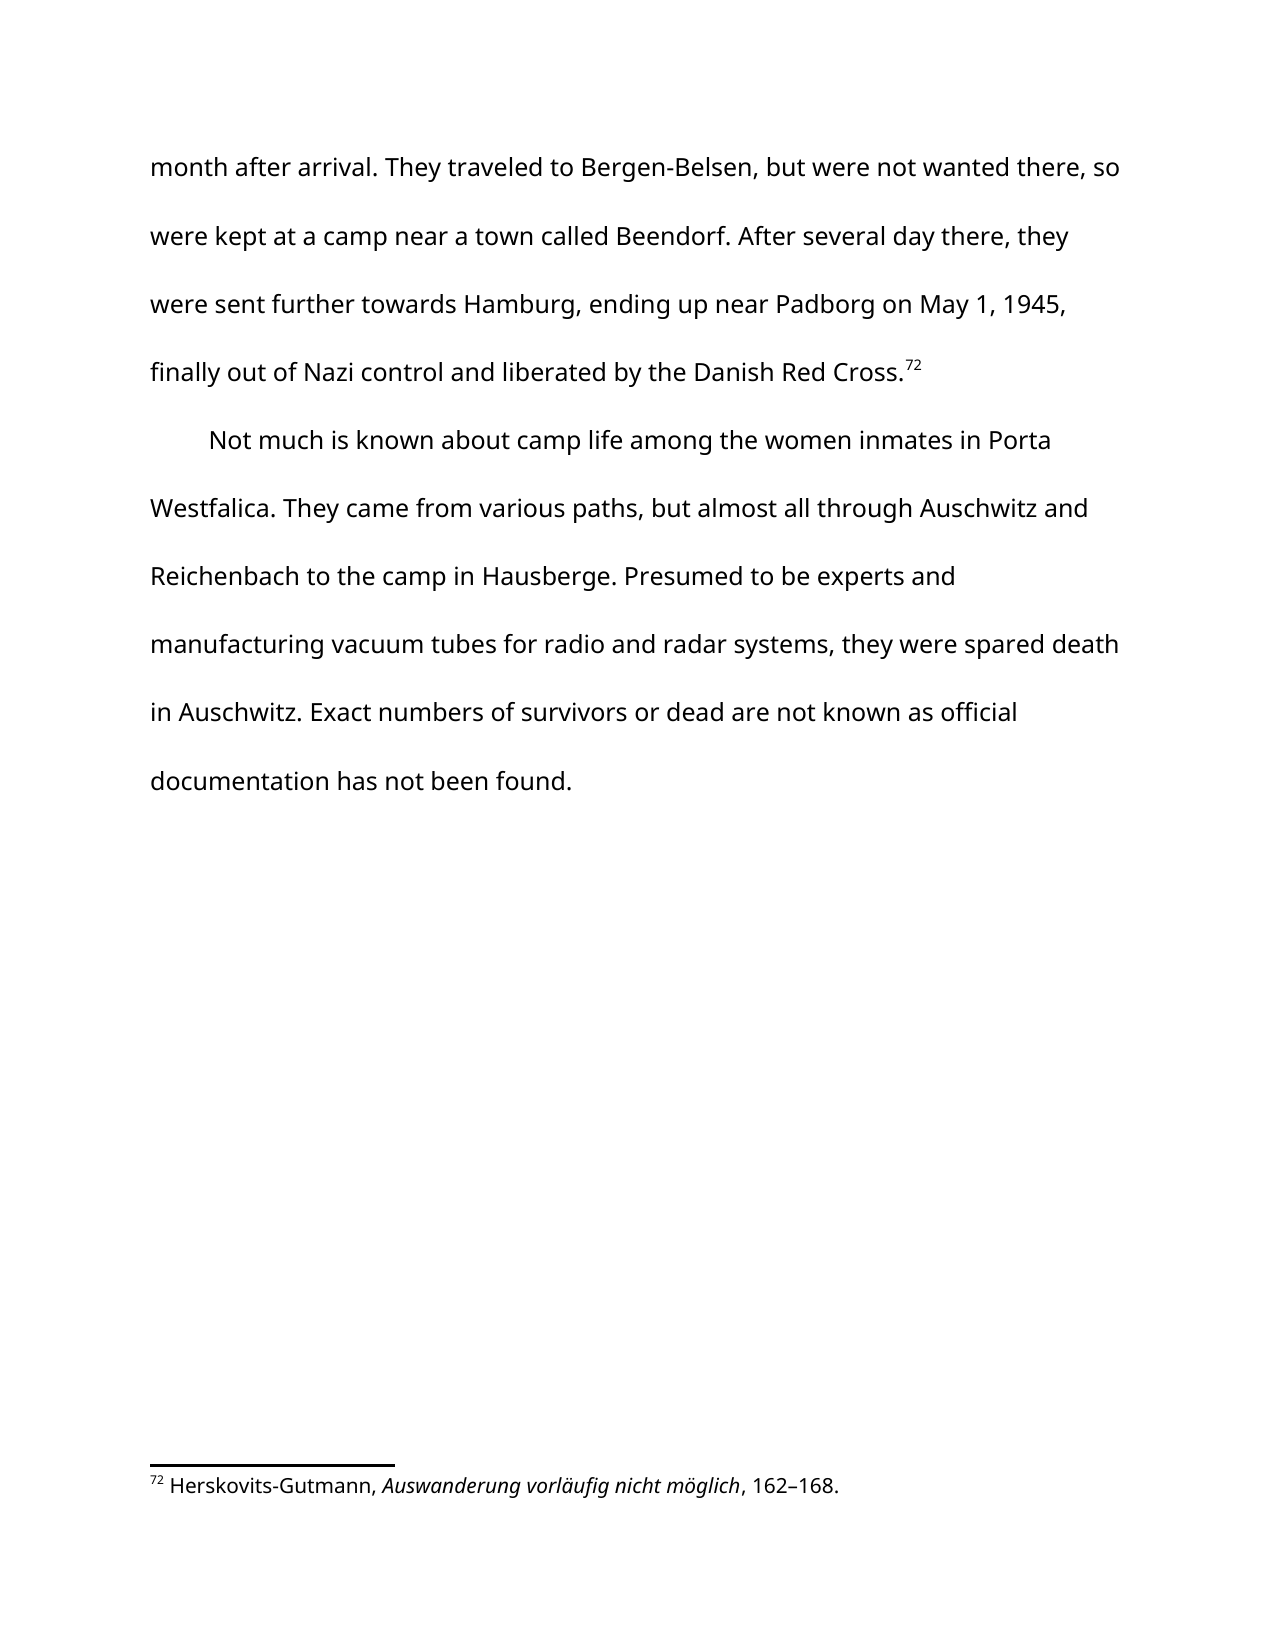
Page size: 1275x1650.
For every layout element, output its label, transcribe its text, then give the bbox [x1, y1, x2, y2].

text month after arrival. They traveled to Bergen-Belsen, but were not wanted there, so were kept at a camp near a town called Beendorf. After several day there, they were sent further towards Hamburg, ending up near Padborg on May 1, 1945, finally out of Nazi control and liberated by the Danish Red Cross. [150, 150, 1125, 388]
text Herskovits-Gutmann, Auswanderung vorläufig nicht möglich, 162–168. [150, 1472, 1125, 1500]
text Not much is known about camp life among the women inmates in Porta Westfalica. They came from various paths, but almost all through Auschwitz and Reichenbach to the camp in Hausberge. Presumed to be experts and manufacturing vacuum tubes for radio and radar systems, they were spared death in Auschwitz. Exact numbers of survivors or dead are not known as official documentation has not been found. [150, 422, 1125, 797]
